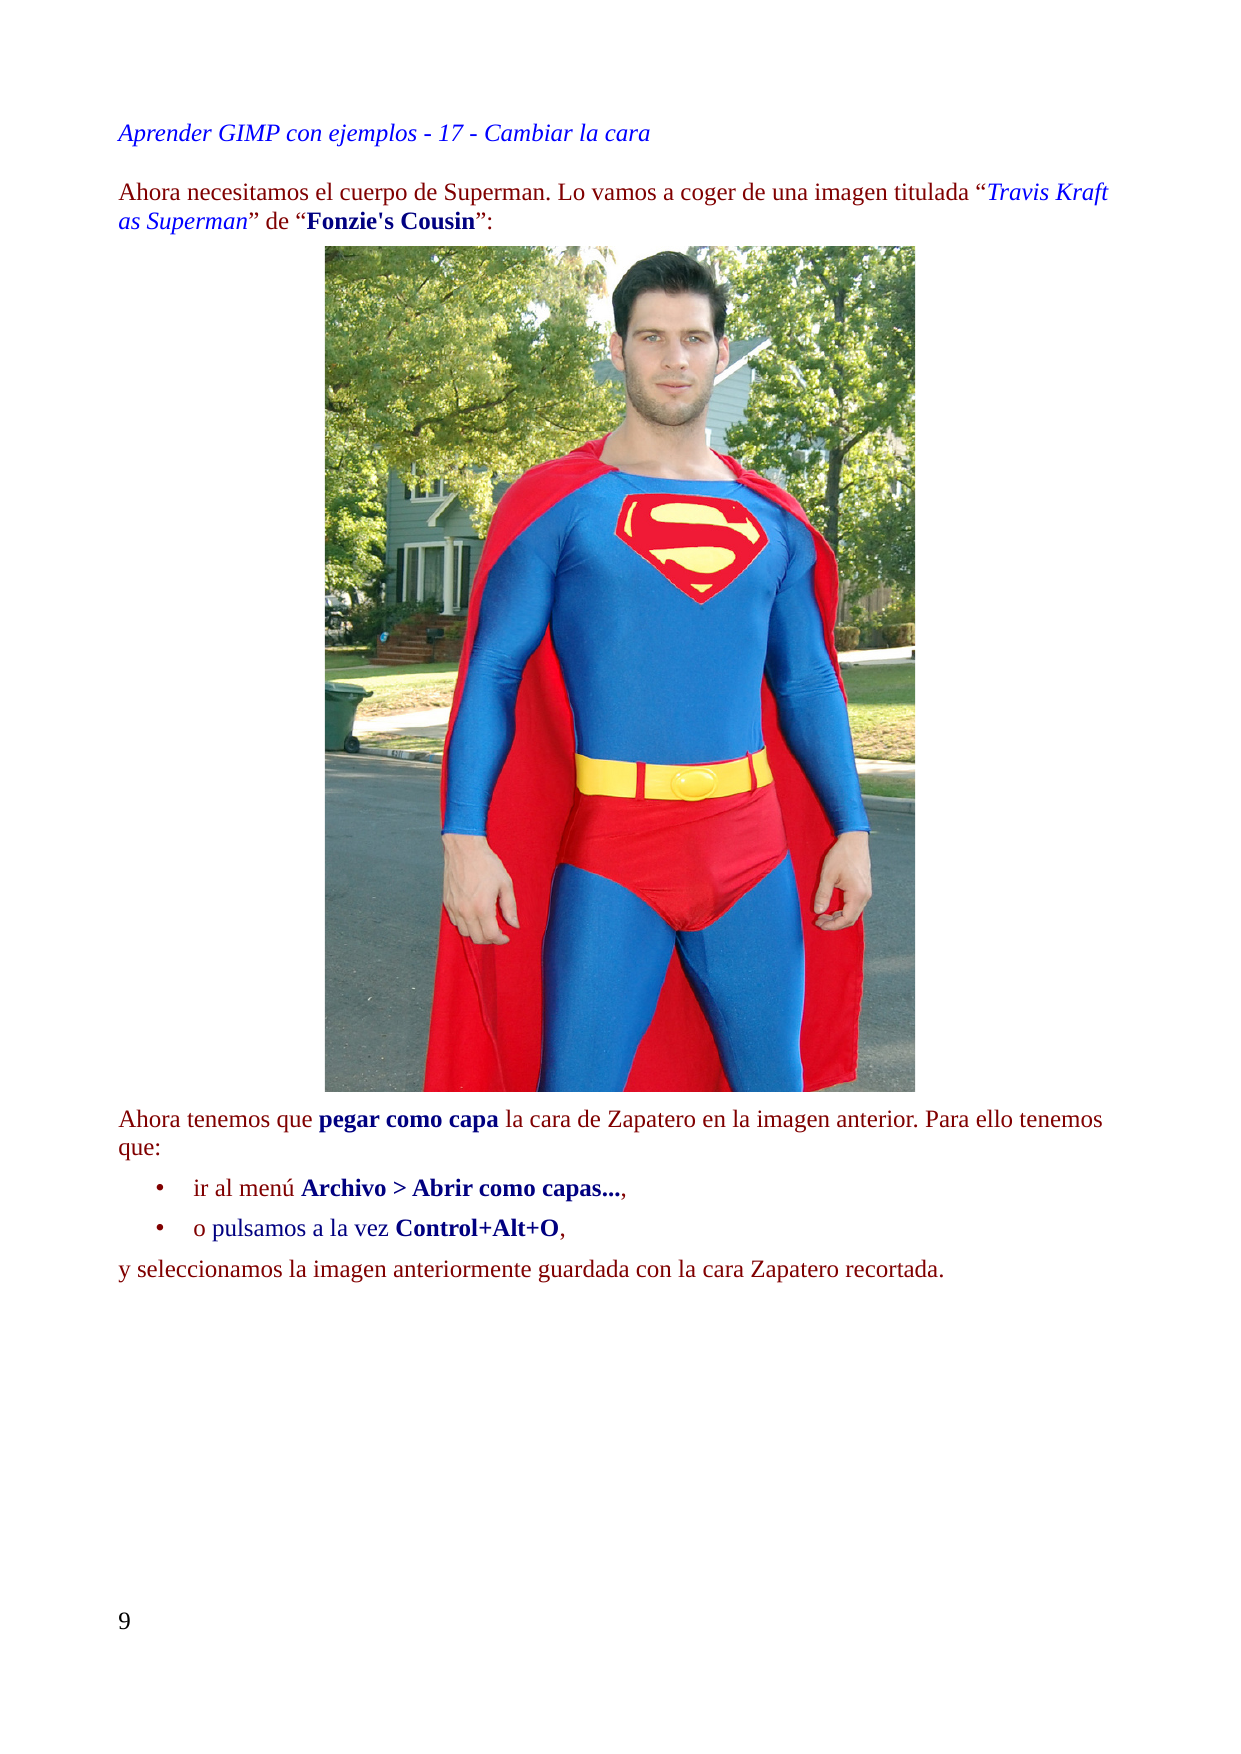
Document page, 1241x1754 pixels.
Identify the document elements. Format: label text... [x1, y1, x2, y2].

text Ahora tenemos que pegar como capa la cara de Zapatero en la imagen anterior. Para ello tenemos que: [118, 1104, 1122, 1161]
text Ahora necesitamos el cuerpo de Superman. Lo vamos a coger de una imagen titulada “Travis Kraft as Superman” de “Fonzie's Cousin”: [118, 177, 1122, 234]
list ir al menú Archivo > Abrir como capas..., [156, 1173, 1122, 1202]
picture [324, 246, 916, 1092]
list o pulsamos a la vez Control+Alt+O, [156, 1213, 1122, 1242]
text y seleccionamos la imagen anteriormente guardada con la cara Zapatero recortada. [118, 1254, 1122, 1283]
